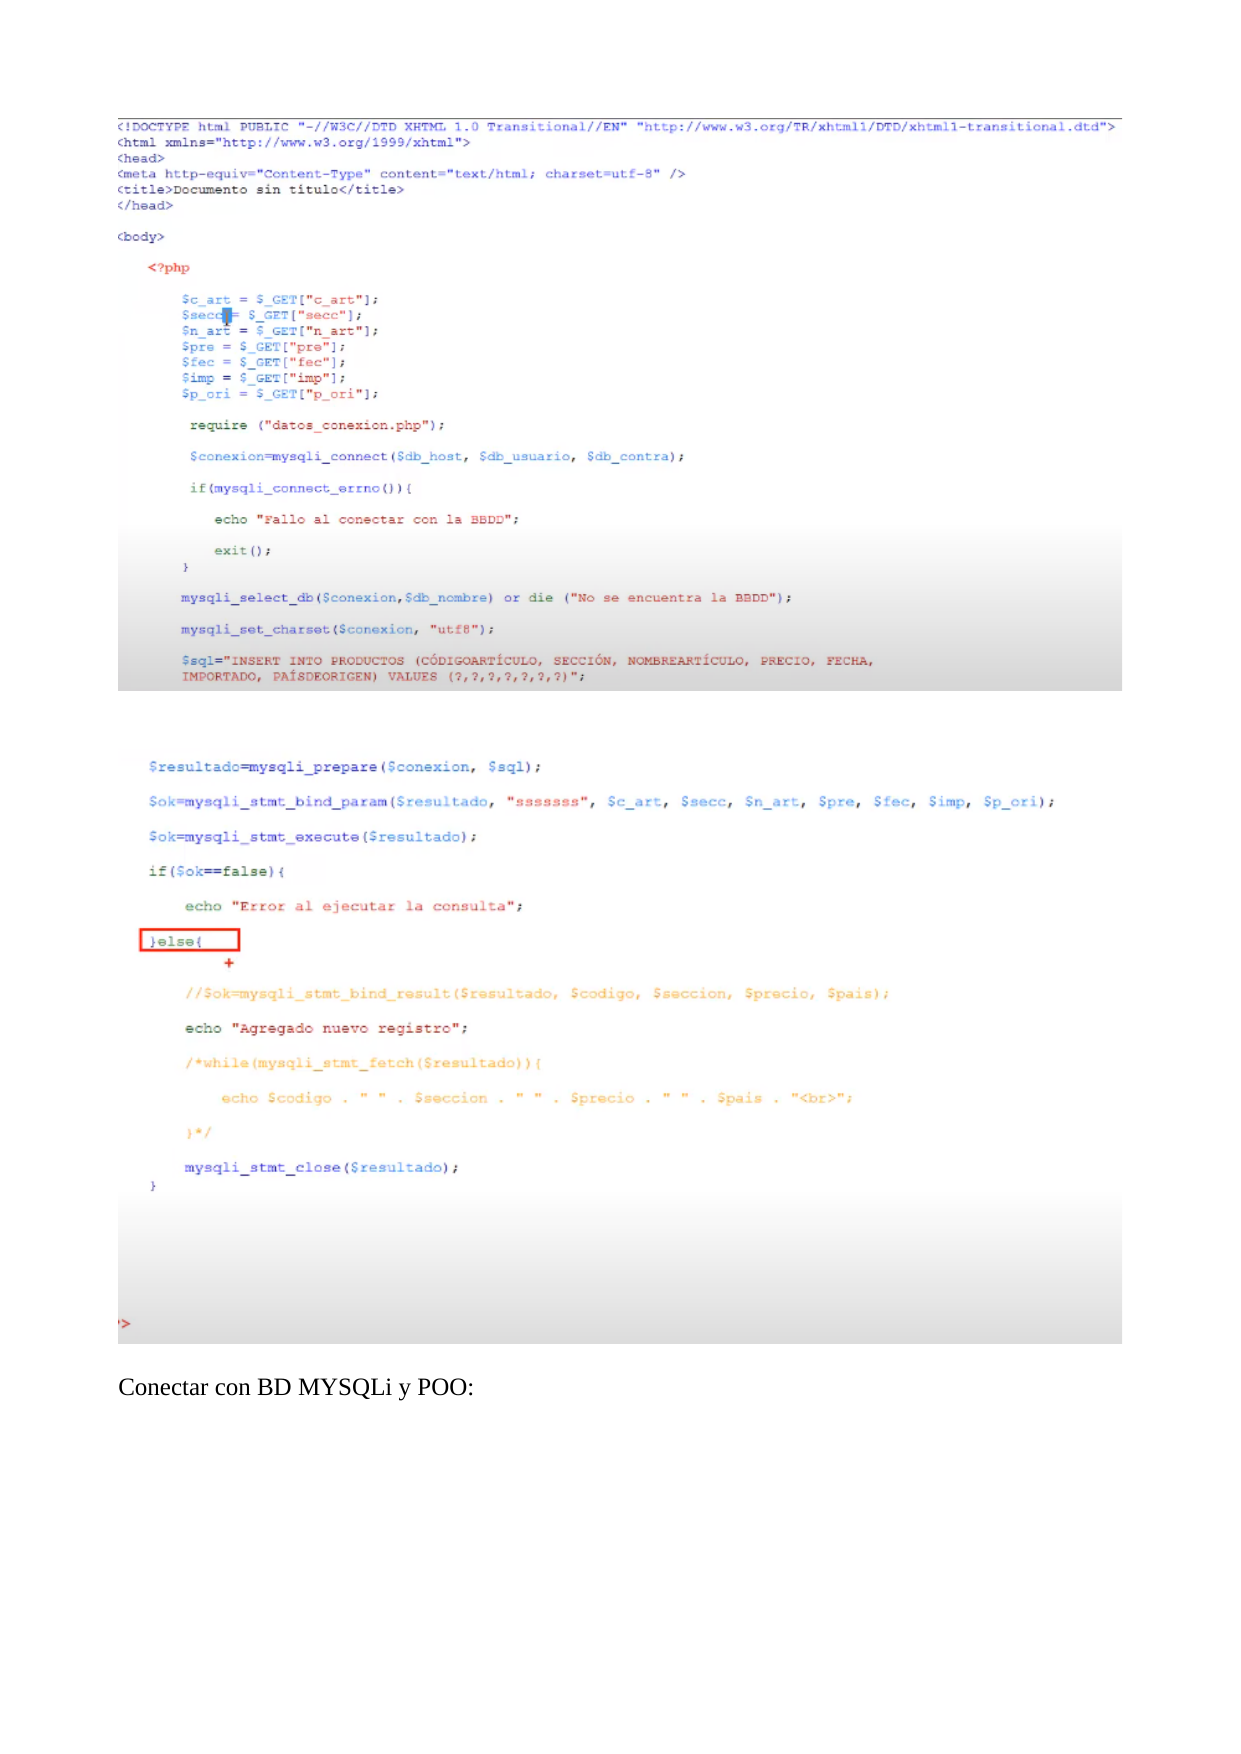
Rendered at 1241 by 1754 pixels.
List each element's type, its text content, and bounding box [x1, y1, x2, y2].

text Conectar con BD MYSQLi y POO: [118, 1372, 1122, 1401]
picture [118, 118, 1123, 691]
picture [118, 748, 1123, 1344]
